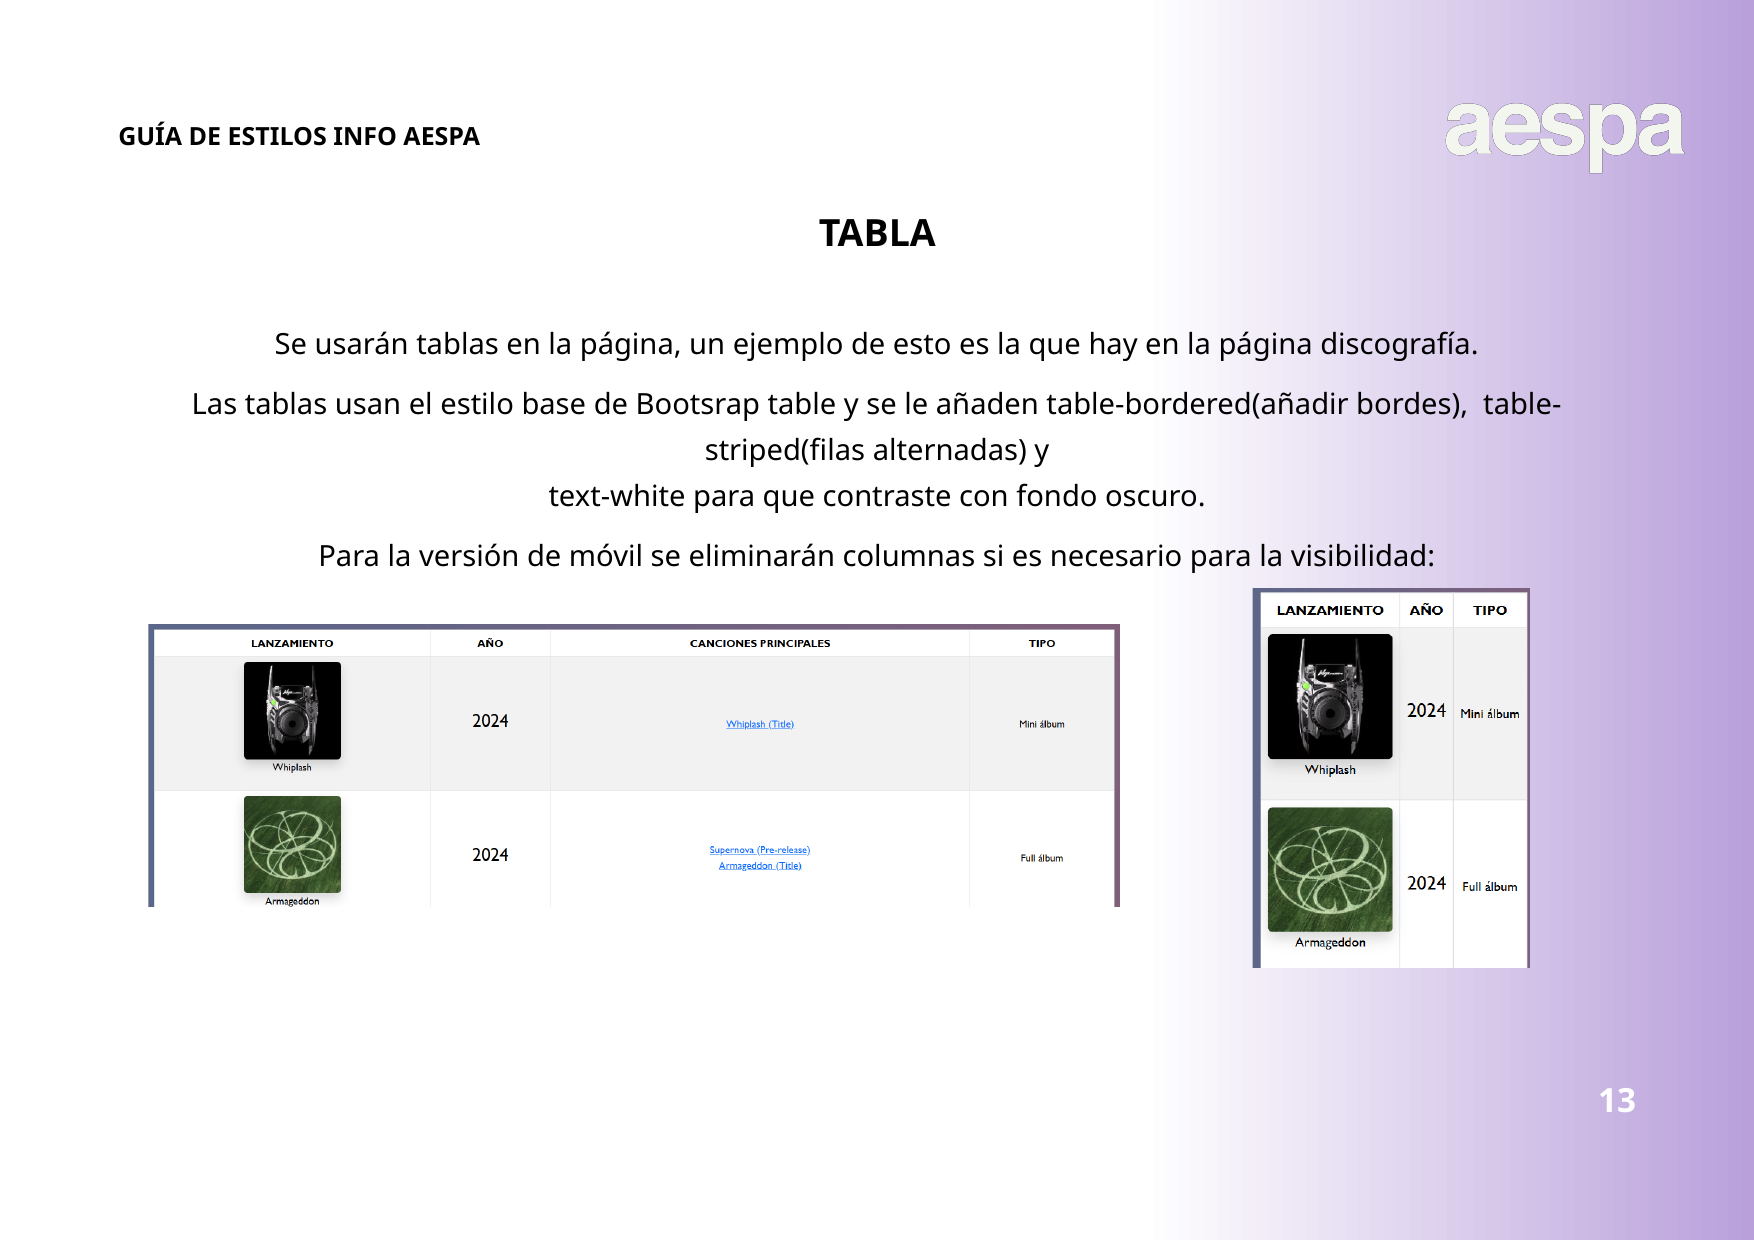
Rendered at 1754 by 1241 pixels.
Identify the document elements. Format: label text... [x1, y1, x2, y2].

text Las tablas usan el estilo base de Bootsrap table y se le añaden table-bordered(añadir bordes), table-striped(filas alternadas) y text-white para que contraste con fondo oscuro. [118, 383, 1636, 514]
picture [1428, 88, 1703, 187]
picture [148, 624, 1120, 907]
subtitle TABLA [118, 207, 1636, 258]
picture [1252, 588, 1530, 968]
text Para la versión de móvil se eliminarán columnas si es necesario para la visibilidad: [118, 535, 1636, 575]
text Se usarán tablas en la página, un ejemplo de esto es la que hay en la página discografía. [118, 323, 1636, 363]
